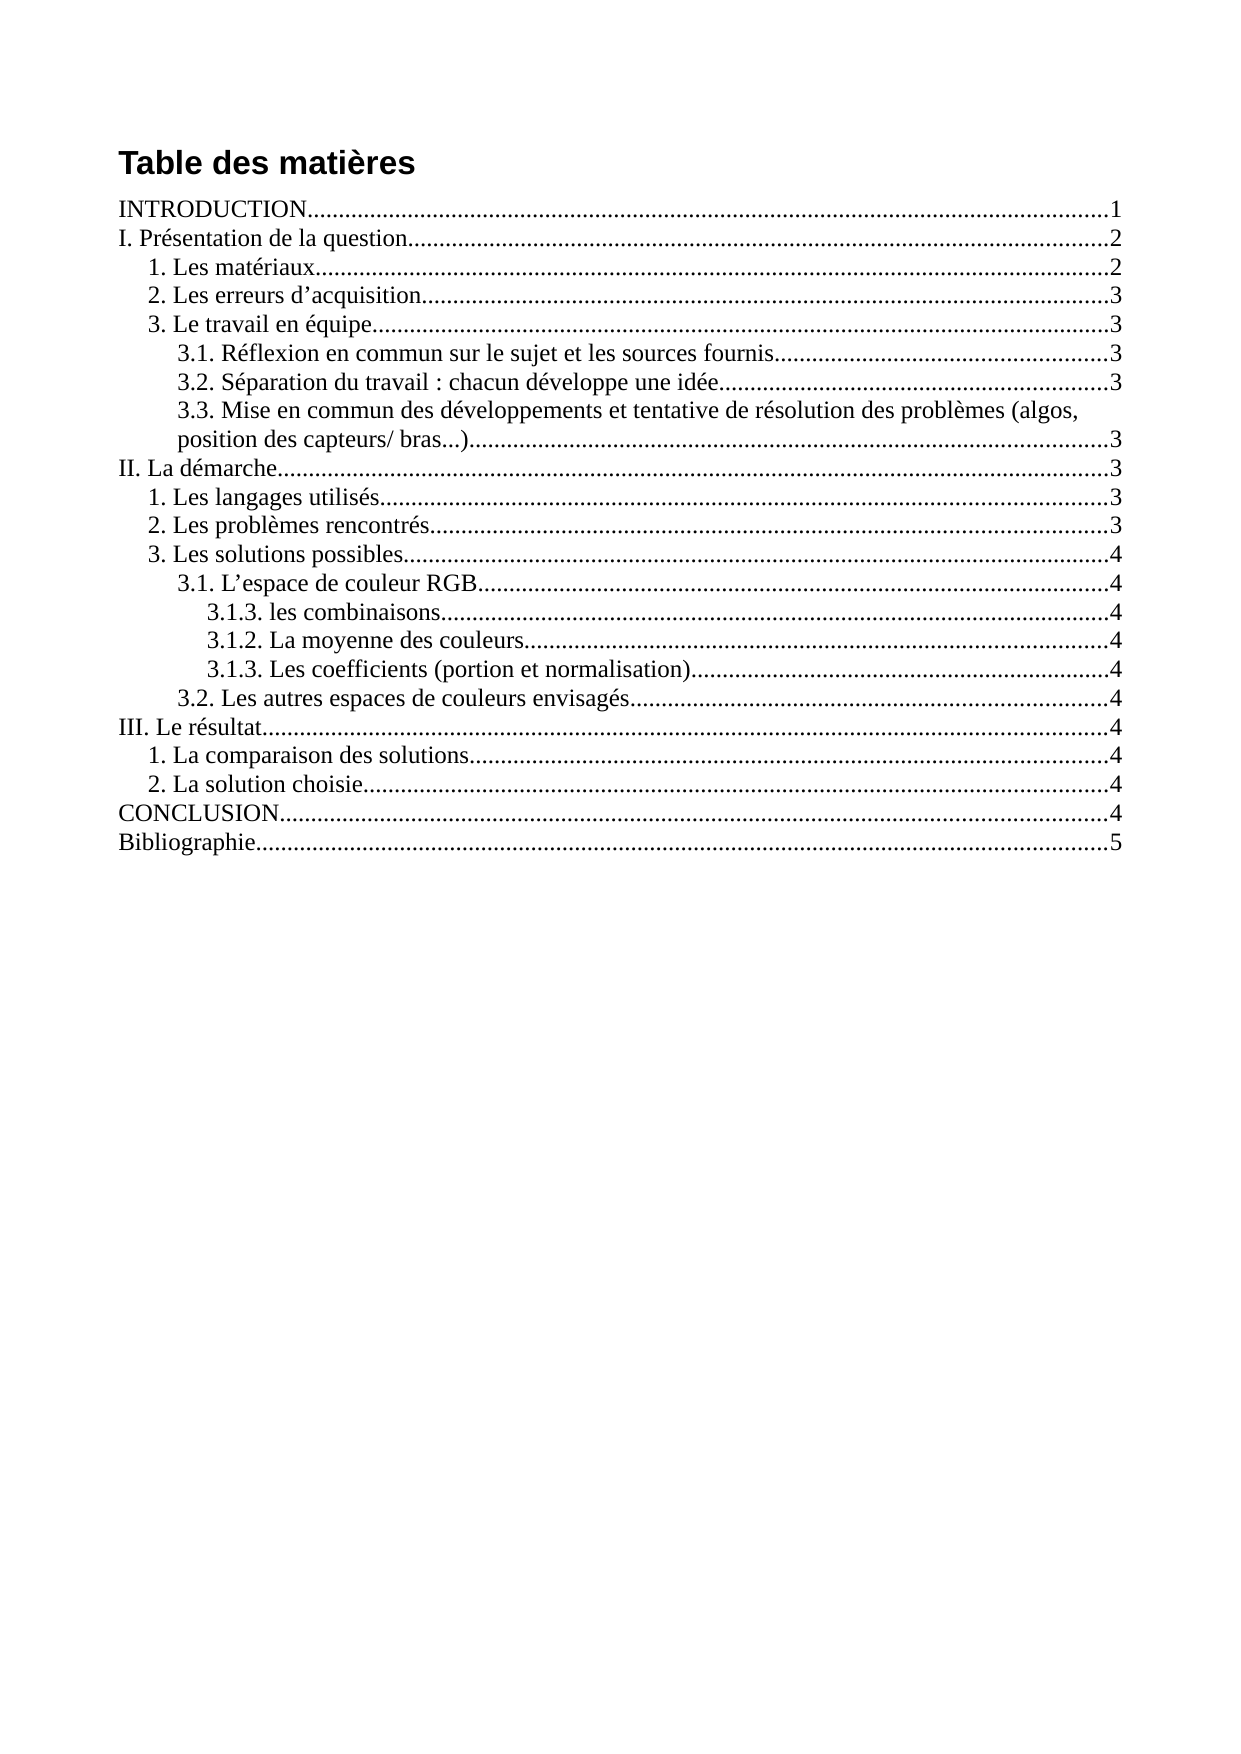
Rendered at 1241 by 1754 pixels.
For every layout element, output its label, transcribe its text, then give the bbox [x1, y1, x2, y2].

text INTRODUCTION 1 [118, 194, 1122, 223]
text 3.1.3. les combinaisons 4 [207, 597, 1122, 625]
text 1. La comparaison des solutions 4 [148, 740, 1122, 769]
text CONCLUSION 4 [118, 798, 1122, 827]
text 3.3. Mise en commun des développements et tentative de résolution des problèmes (algos, position des capteurs/ bras...) 3 [177, 395, 1122, 453]
text 3. Le travail en équipe 3 [148, 309, 1122, 338]
text 3.1. L’espace de couleur RGB 4 [177, 568, 1122, 597]
text 3. Les solutions possibles 4 [148, 539, 1122, 568]
text 3.1. Réflexion en commun sur le sujet et les sources fournis 3 [177, 338, 1122, 367]
text 2. Les erreurs d’acquisition 3 [148, 280, 1122, 309]
text II. La démarche 3 [118, 453, 1122, 482]
text 3.1.3. Les coefficients (portion et normalisation) 4 [207, 654, 1122, 683]
text 1. Les langages utilisés 3 [148, 482, 1122, 510]
text 2. Les problèmes rencontrés 3 [148, 510, 1122, 539]
text I. Présentation de la question 2 [118, 223, 1122, 252]
text 3.2. Les autres espaces de couleurs envisagés 4 [177, 683, 1122, 712]
text 2. La solution choisie 4 [148, 769, 1122, 798]
text 1. Les matériaux 2 [148, 252, 1122, 280]
text 3.1.2. La moyenne des couleurs 4 [207, 625, 1122, 654]
text Bibliographie 5 [118, 827, 1122, 855]
subtitle Table des matières [118, 143, 1122, 182]
text III. Le résultat 4 [118, 712, 1122, 740]
text 3.2. Séparation du travail : chacun développe une idée 3 [177, 367, 1122, 395]
